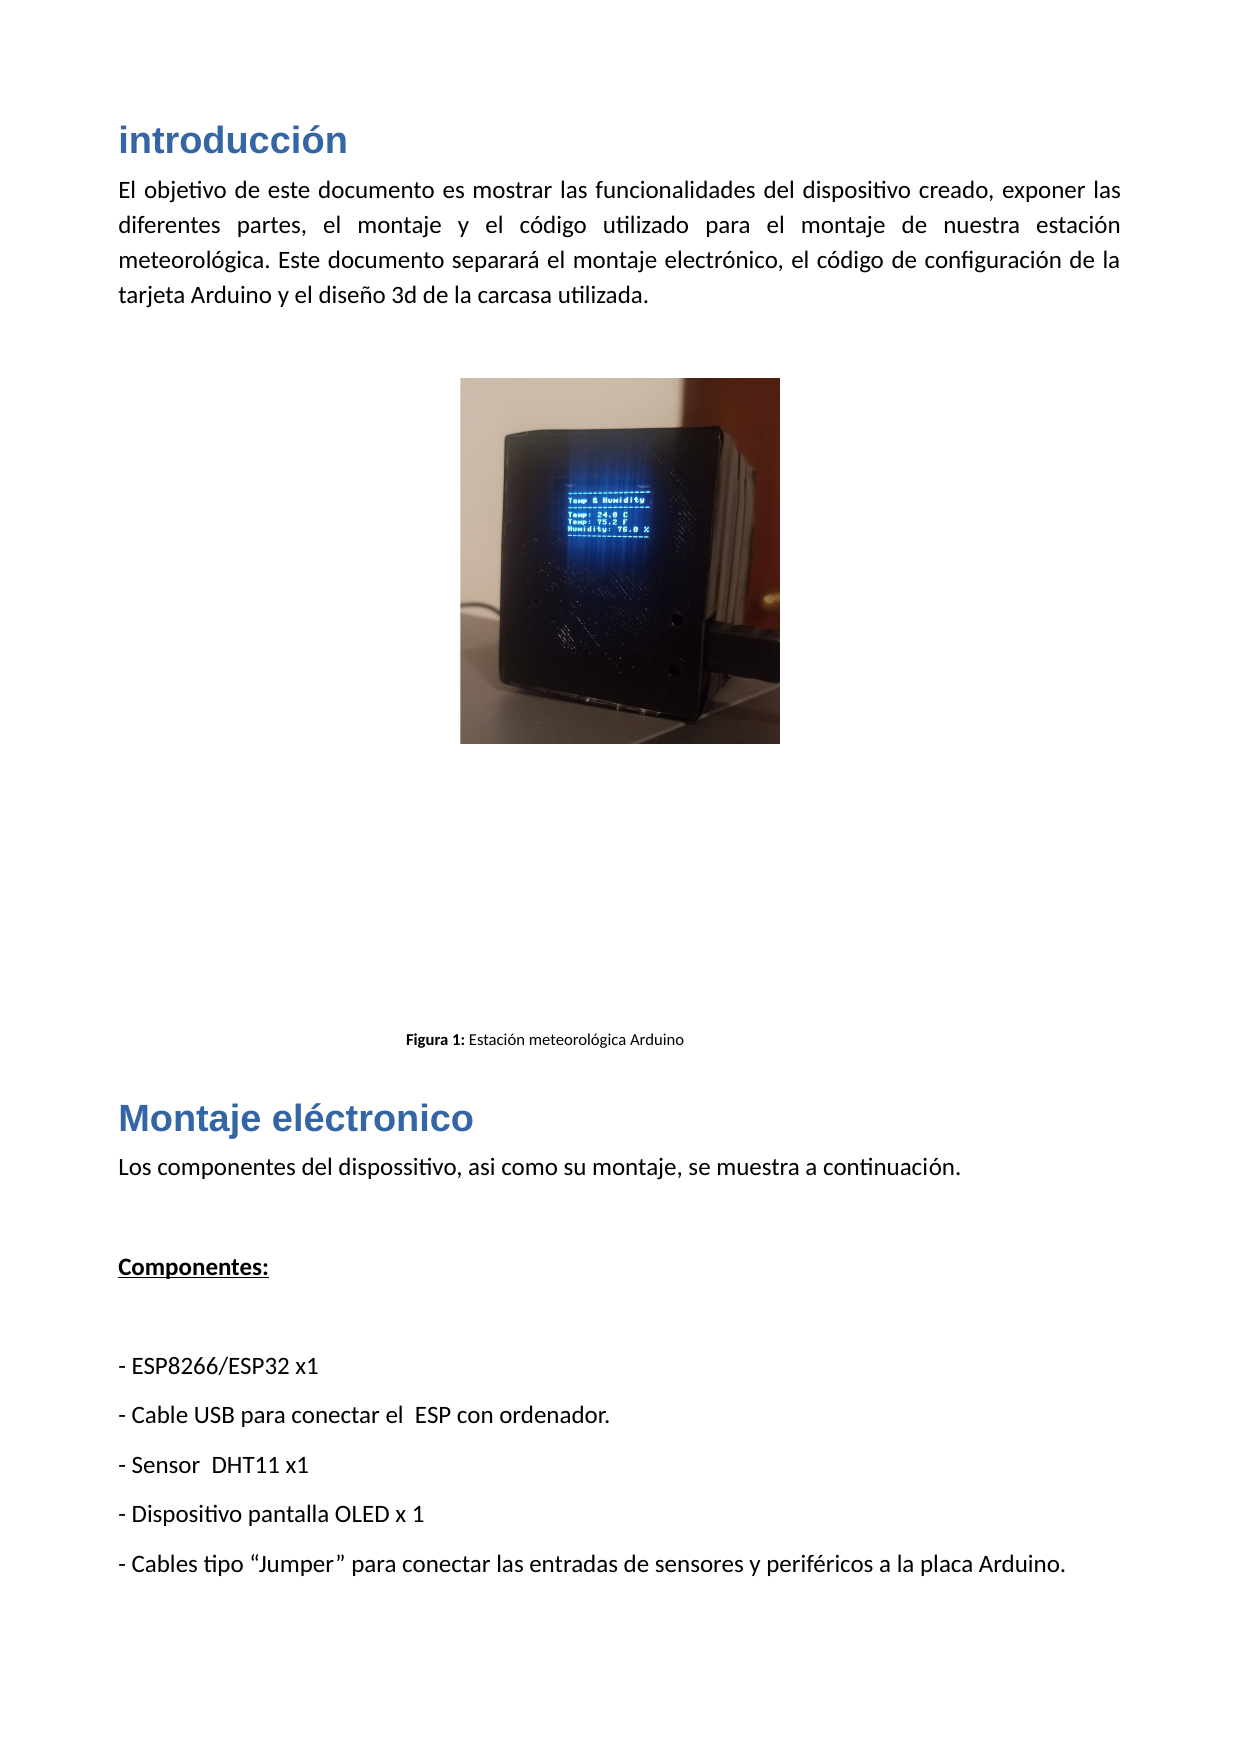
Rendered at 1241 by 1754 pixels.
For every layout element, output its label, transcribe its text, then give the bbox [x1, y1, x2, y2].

text - Cables tipo “Jumper” para conectar las entradas de sensores y periféricos a la placa Arduino. [118, 1548, 1122, 1579]
text - Cable USB para conectar el ESP con ordenador. [118, 1399, 1122, 1430]
text Componentes: [118, 1251, 1122, 1281]
subtitle Montaje eléctronico [118, 1095, 1122, 1139]
text Figura 1: Estación meteorológica Arduino [118, 1021, 1122, 1051]
text Los componentes del dispossitivo, asi como su montaje, se muestra a continuación. [118, 1152, 1122, 1182]
text - Dispositivo pantalla OLED x 1 [118, 1499, 1122, 1529]
text - Sensor DHT11 x1 [118, 1449, 1122, 1479]
text - ESP8266/ESP32 x1 [118, 1350, 1122, 1380]
subtitle introducción [118, 118, 1122, 162]
picture [460, 378, 780, 513]
text El objetivo de este documento es mostrar las funcionalidades del dispositivo creado, exponer las diferentes partes, el montaje y el código utilizado para el montaje de nuestra estación meteorológica. Este documento separará el montaje electrónico, el código de configuración de la tarjeta Arduino y el diseño 3d de la carcasa utilizada. [118, 174, 1122, 310]
